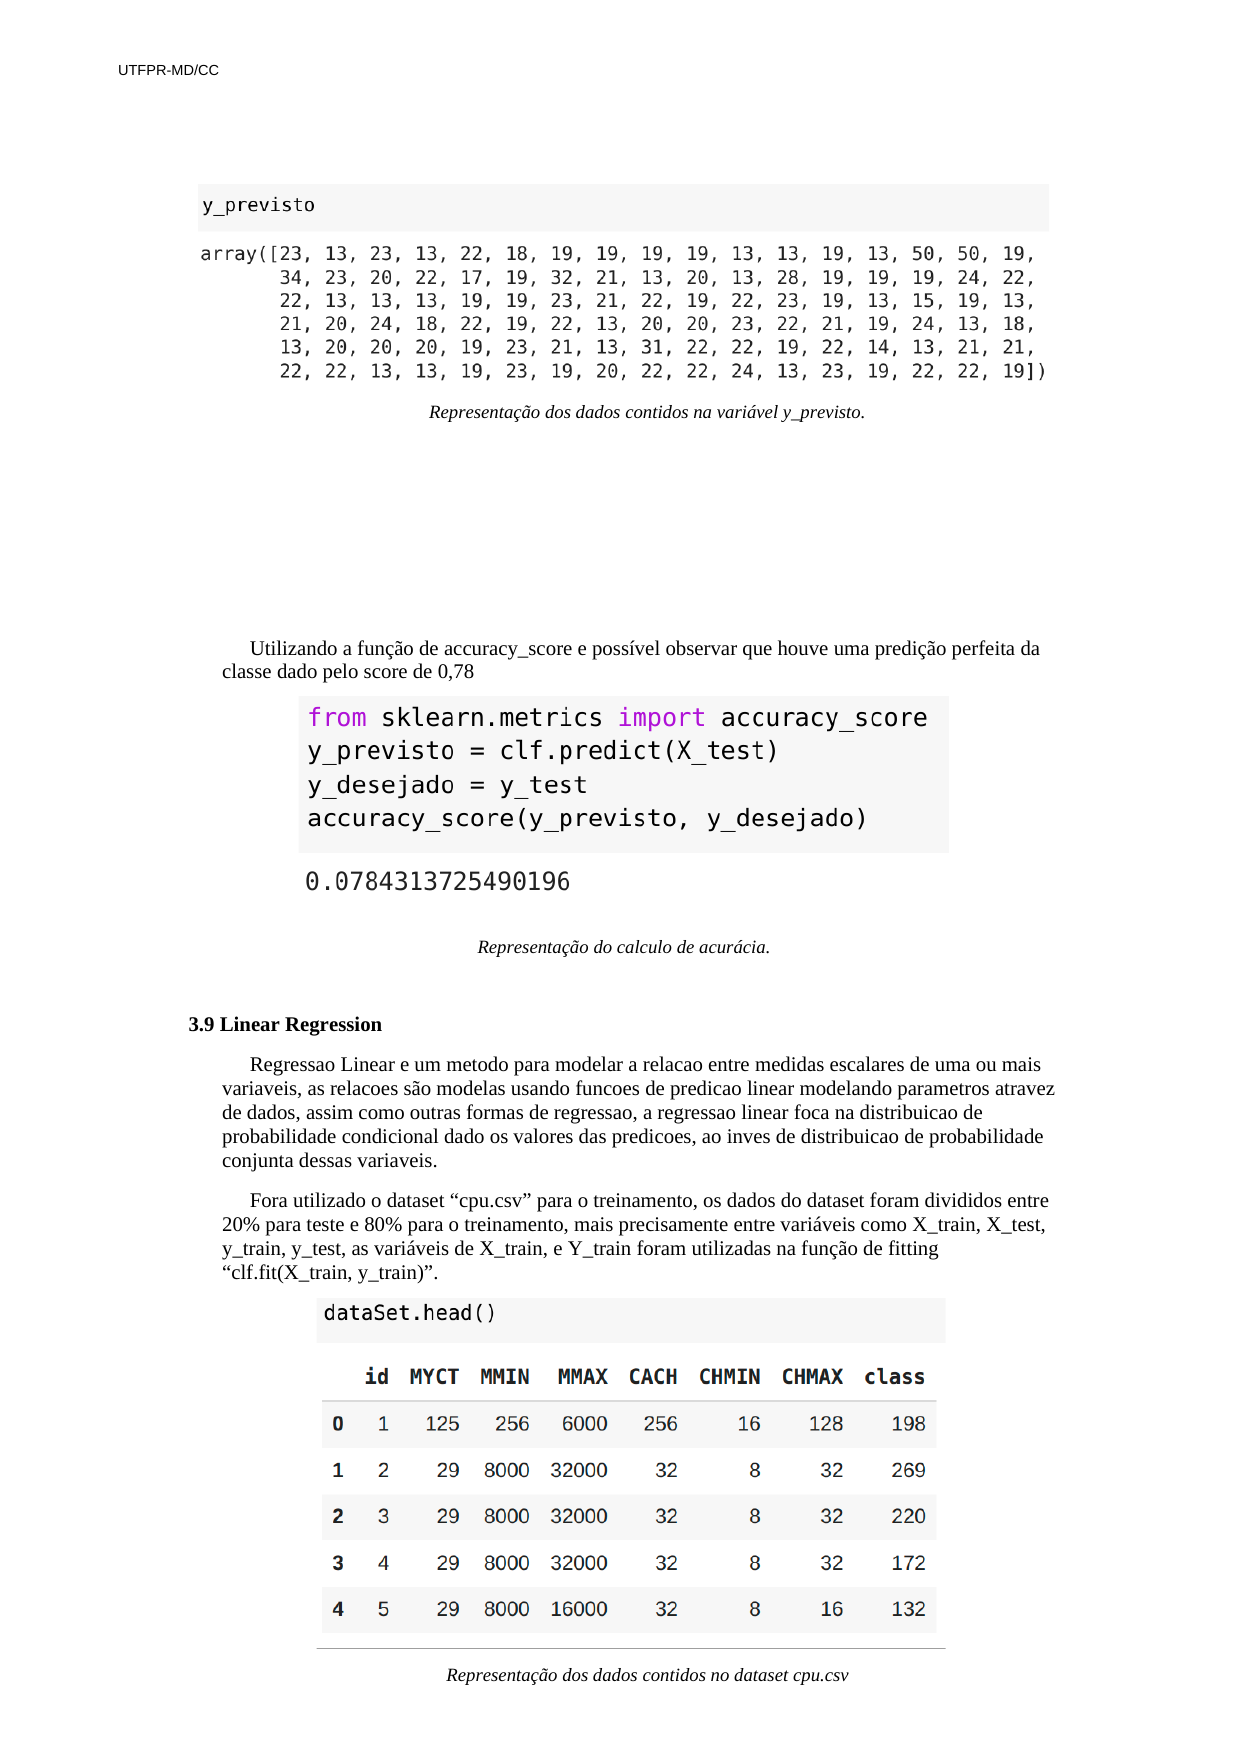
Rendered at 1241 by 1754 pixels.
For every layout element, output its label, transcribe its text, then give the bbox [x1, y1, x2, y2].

subtitle 3.9 Linear Regression [188, 1012, 1073, 1036]
subtitle Fora utilizado o dataset “cpu.csv” para o treinamento, os dados do dataset foram divididos entre 20% para teste e 80% para o treinamento, mais precisamente entre variáveis como X_train, X_test, y_train, y_test, as variáveis de X_train, e Y_train foram utilizadas na função de fitting “clf.fit(X_train, y_train)”. [222, 1187, 1073, 1284]
picture [298, 696, 949, 909]
picture [198, 184, 1050, 386]
subtitle Regressao Linear e um metodo para modelar a relacao entre medidas escalares de uma ou mais variaveis, as relacoes são modelas usando funcoes de predicao linear modelando parametros atravez de dados, assim como outras formas de regressao, a regressao linear foca na distribuicao de probabilidade condicional dado os valores das predicoes, ao inves de distribuicao de probabilidade conjunta dessas variaveis. [222, 1052, 1073, 1172]
subtitle Representação do calculo de acurácia. [174, 936, 1073, 957]
subtitle Utilizando a função de accuracy_score e possível observar que houve uma predição perfeita da classe dado pelo score de 0,78 [222, 635, 1073, 683]
picture [316, 1298, 946, 1649]
subtitle Representação dos dados contidos no dataset cpu.csv [222, 1615, 1073, 1685]
subtitle Representação dos dados contidos na variável y_previsto. [222, 181, 1073, 423]
